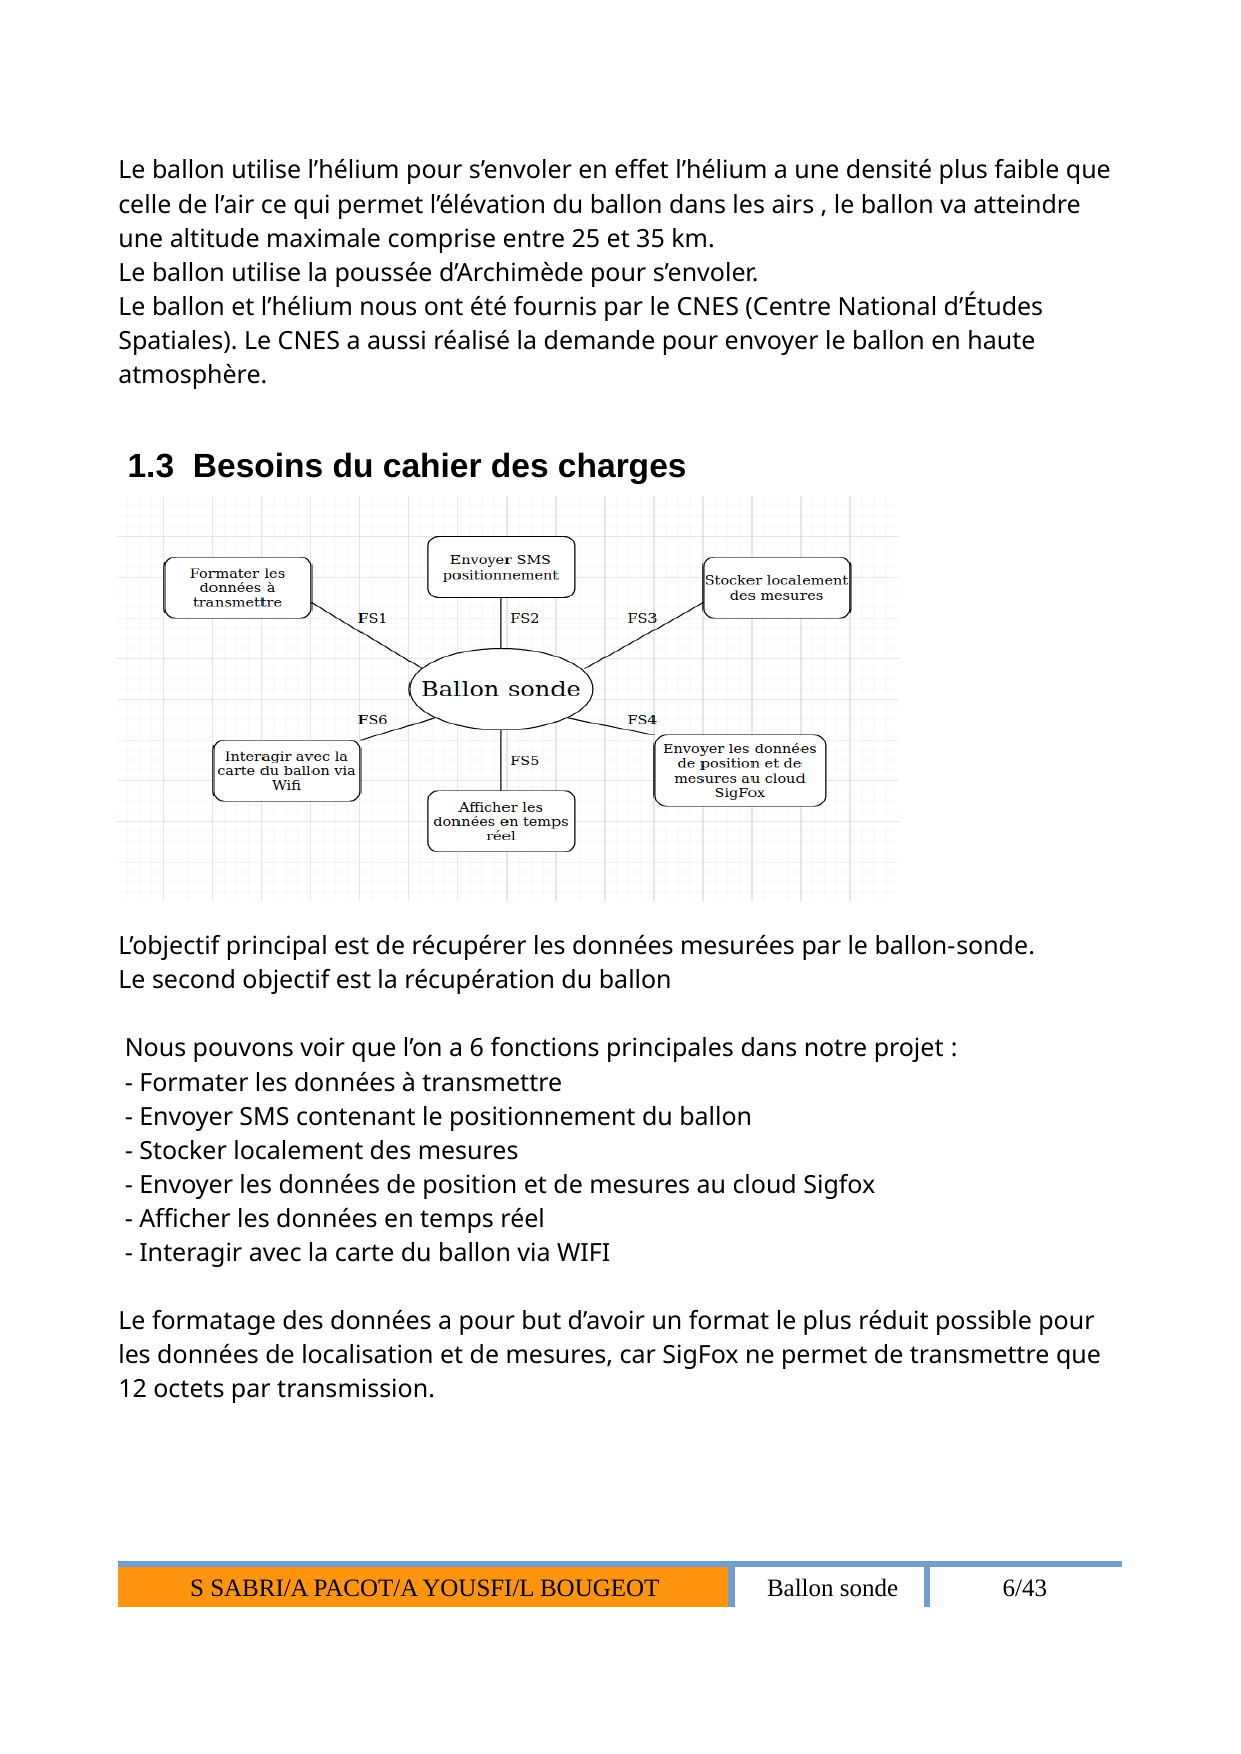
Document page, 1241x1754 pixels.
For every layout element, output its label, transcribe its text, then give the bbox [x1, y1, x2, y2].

subtitle Besoins du cahier des charges [118, 446, 1122, 484]
text Le ballon utilise la poussée d’Archimède pour s’envoler. [118, 254, 1122, 288]
text - Envoyer les données de position et de mesures au cloud Sigfox [118, 1166, 1122, 1200]
text - Afficher les données en temps réel [118, 1200, 1122, 1234]
text Le ballon et l’hélium nous ont été fournis par le CNES (Centre National d’Études Spatiales). Le CNES a aussi réalisé la demande pour envoyer le ballon en haute atmosphère. [118, 288, 1122, 391]
text Le ballon utilise l’hélium pour s’envoler en effet l’hélium a une densité plus faible que celle de l’air ce qui permet l’élévation du ballon dans les airs , le ballon va atteindre une altitude maximale comprise entre 25 et 35 km. [118, 152, 1122, 254]
picture [117, 496, 899, 901]
text - Formater les données à transmettre [118, 1064, 1122, 1098]
text - Interagir avec la carte du ballon via WIFI [118, 1234, 1122, 1268]
text Le formatage des données a pour but d’avoir un format le plus réduit possible pour les données de localisation et de mesures, car SigFox ne permet de transmettre que 12 octets par transmission. [118, 1303, 1122, 1405]
text - Envoyer SMS contenant le positionnement du ballon [118, 1098, 1122, 1132]
text - Stocker localement des mesures [118, 1132, 1122, 1166]
text Nous pouvons voir que l’on a 6 fonctions principales dans notre projet : [118, 1030, 1122, 1064]
text Le second objectif est la récupération du ballon [118, 962, 1122, 996]
text L’objectif principal est de récupérer les données mesurées par le ballon-sonde. [118, 928, 1122, 962]
